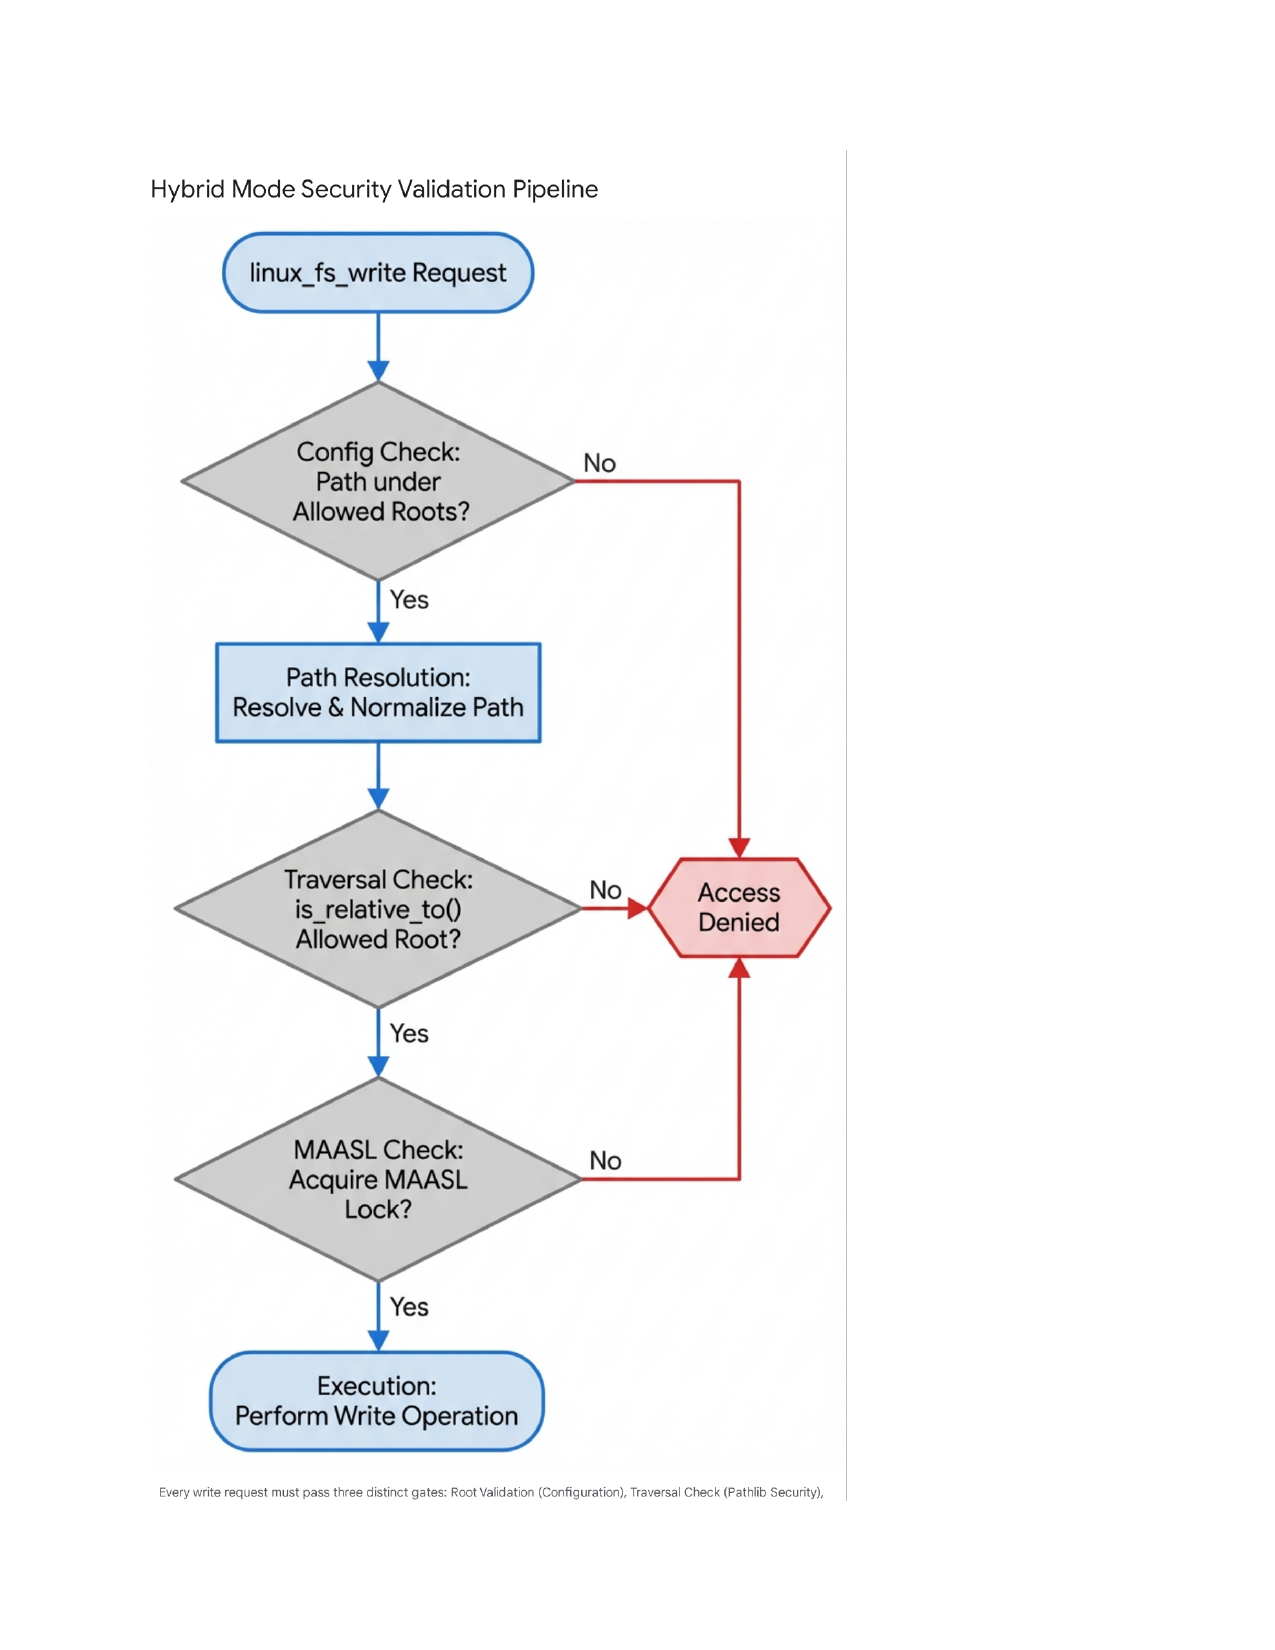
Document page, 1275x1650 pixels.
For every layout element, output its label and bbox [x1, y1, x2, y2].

picture [150, 150, 847, 1501]
